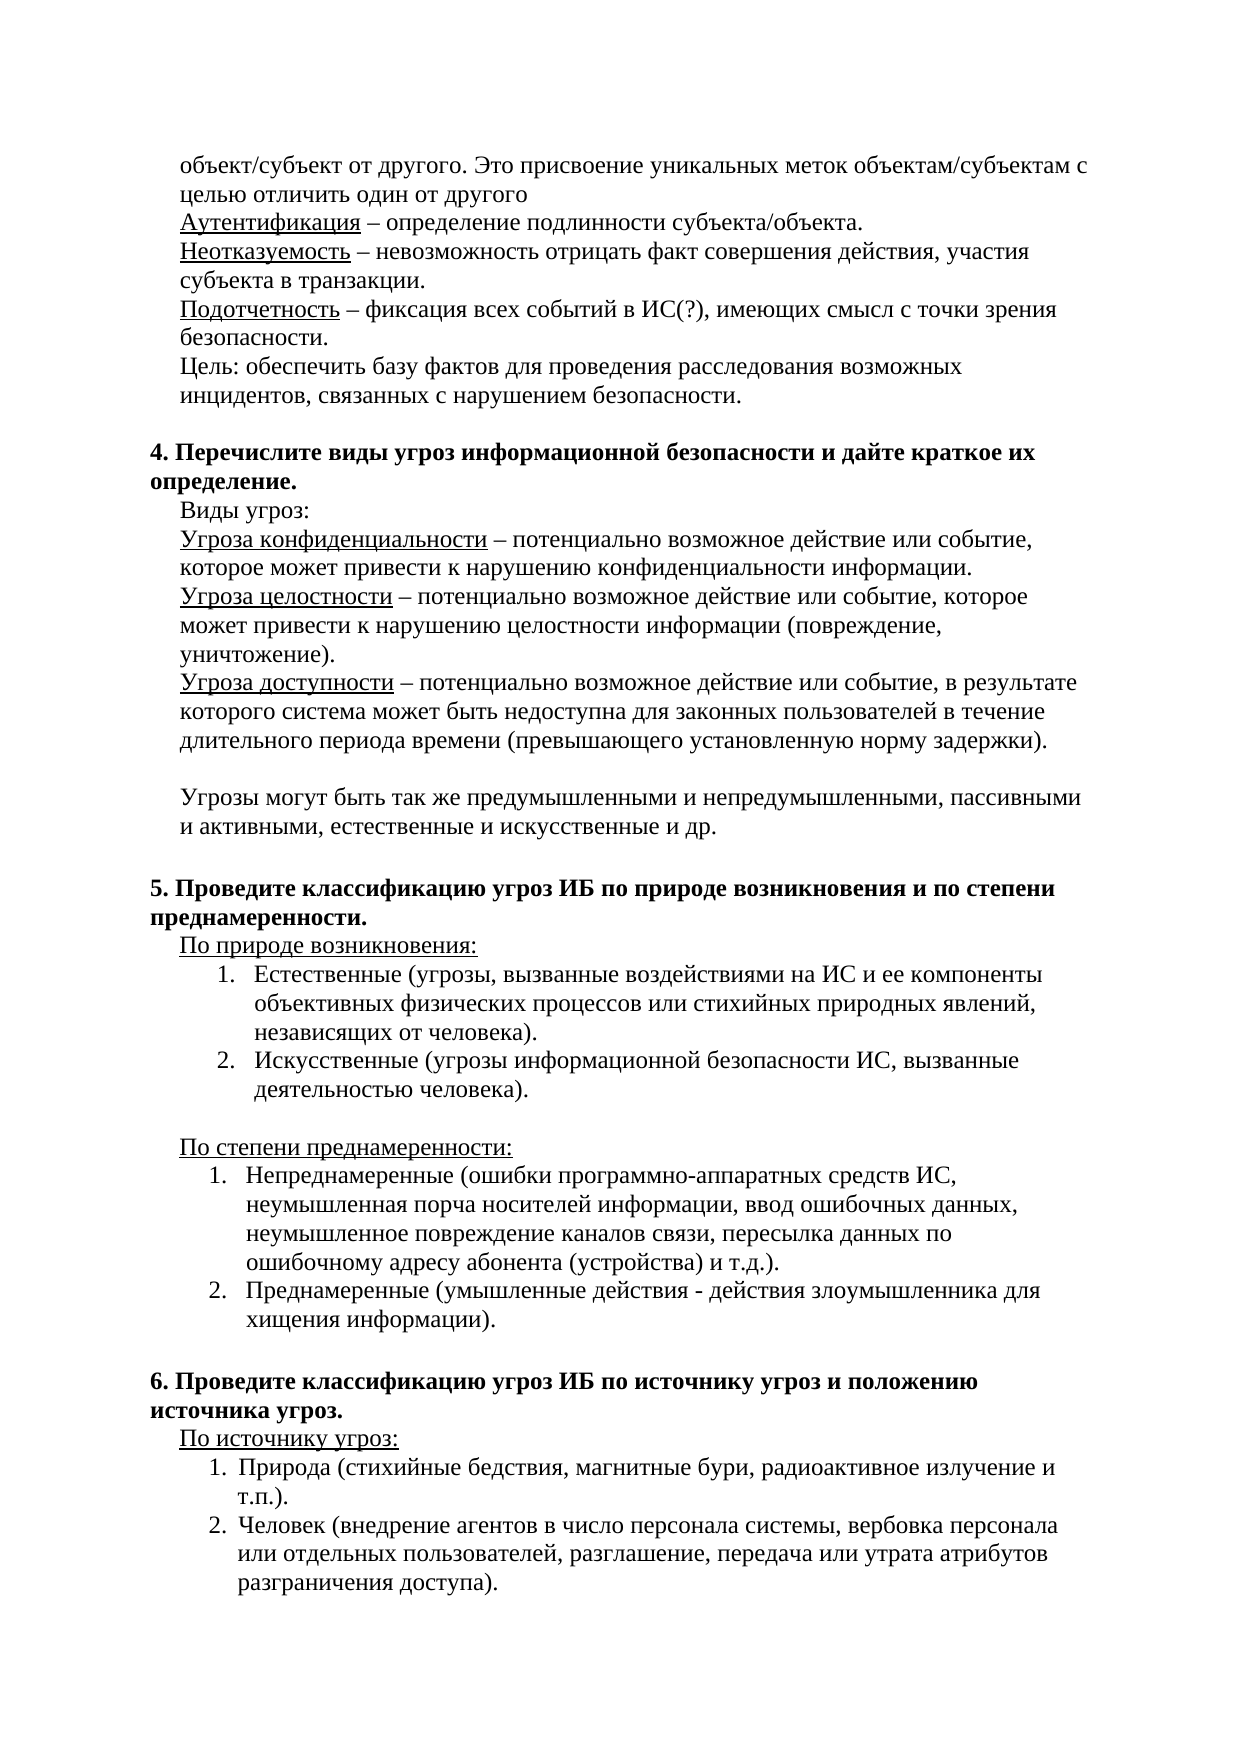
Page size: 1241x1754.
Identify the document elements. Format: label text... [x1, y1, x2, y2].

title 4. Перечислите виды угроз информационной безопасности и дайте краткое их определение. [150, 437, 1090, 495]
text По источнику угроз: [179, 1423, 1090, 1452]
text Угроза целостности – потенциально возможное действие или событие, которое может привести к нарушению целостности информации (повреждение, уничтожение). [179, 581, 1090, 667]
text Цель: обеспечить базу фактов для проведения расследования возможных инцидентов, связанных с нарушением безопасности. [179, 351, 1090, 409]
title 6. Проведите классификацию угроз ИБ по источнику угроз и положению источника угроз. [150, 1366, 1090, 1423]
text Угрозы могут быть так же предумышленными и непредумышленными, пассивными и активными, естественные и искусственные и др. [179, 782, 1090, 840]
text По природе возникновения: [179, 931, 1090, 959]
text 1. Непреднамеренные (ошибки программно-аппаратных средств ИС, неумышленная порча носителей информации, ввод ошибочных данных, неумышленное повреждение каналов связи, пересылка данных по ошибочному адресу абонента (устройства) и т.д.). [208, 1161, 1090, 1276]
text Виды угроз: [179, 495, 1090, 524]
text Угроза доступности – потенциально возможное действие или событие, в результате которого система может быть недоступна для законных пользователей в течение длительного периода времени (превышающего установленную норму задержки). [179, 667, 1090, 754]
text 1. Природа (стихийные бедствия, магнитные бури, радиоактивное излучение и т.п.). [208, 1452, 1090, 1510]
text 2. Искусственные (угрозы информационной безопасности ИС, вызванные деятельностью человека). [217, 1046, 1090, 1103]
text объект/субъект от другого. Это присвоение уникальных меток объектам/субъектам с целью отличить один от другого [179, 150, 1090, 207]
text Угроза конфиденциальности – потенциально возможное действие или событие, которое может привести к нарушению конфиденциальности информации. [179, 524, 1090, 581]
text 2. Преднамеренные (умышленные действия - действия злоумышленника для хищения информации). [208, 1276, 1090, 1333]
title 5. Проведите классификацию угроз ИБ по природе возникновения и по степени преднамеренности. [150, 873, 1090, 931]
text Неотказуемость – невозможность отрицать факт совершения действия, участия субъекта в транзакции. [179, 236, 1090, 294]
text 2. Человек (внедрение агентов в число персонала системы, вербовка персонала или отдельных пользователей, разглашение, передача или утрата атрибутов разграничения доступа). [208, 1510, 1090, 1596]
text По степени преднамеренности: [179, 1132, 1090, 1161]
text Аутентификация – определение подлинности субъекта/объекта. [179, 207, 1090, 236]
text Подотчетность – фиксация всех событий в ИС(?), имеющих смысл с точки зрения безопасности. [179, 294, 1090, 351]
text 1. Естественные (угрозы, вызванные воздействиями на ИС и ее компоненты объективных физических процессов или стихийных природных явлений, независящих от человека). [217, 959, 1090, 1046]
